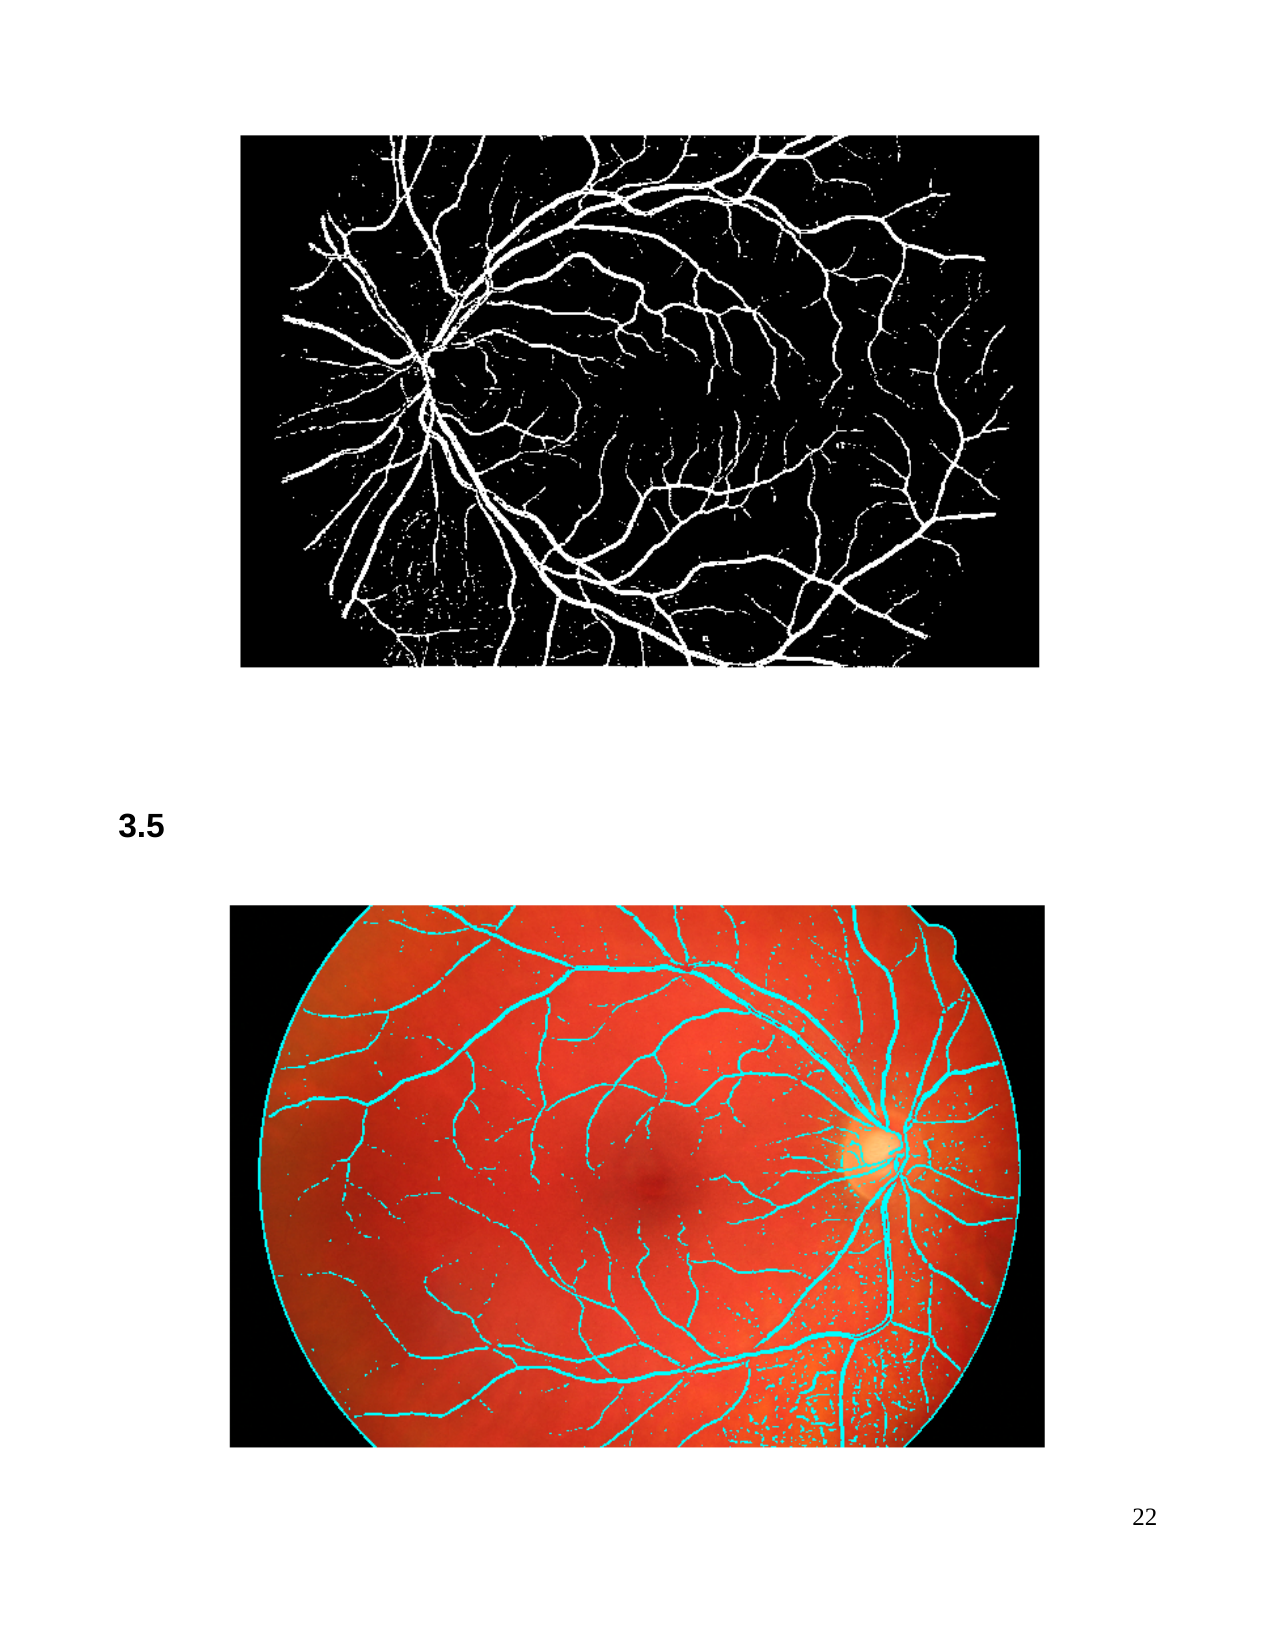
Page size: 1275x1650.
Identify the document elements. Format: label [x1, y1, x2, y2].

picture [221, 87, 1059, 716]
picture [210, 856, 1065, 1497]
